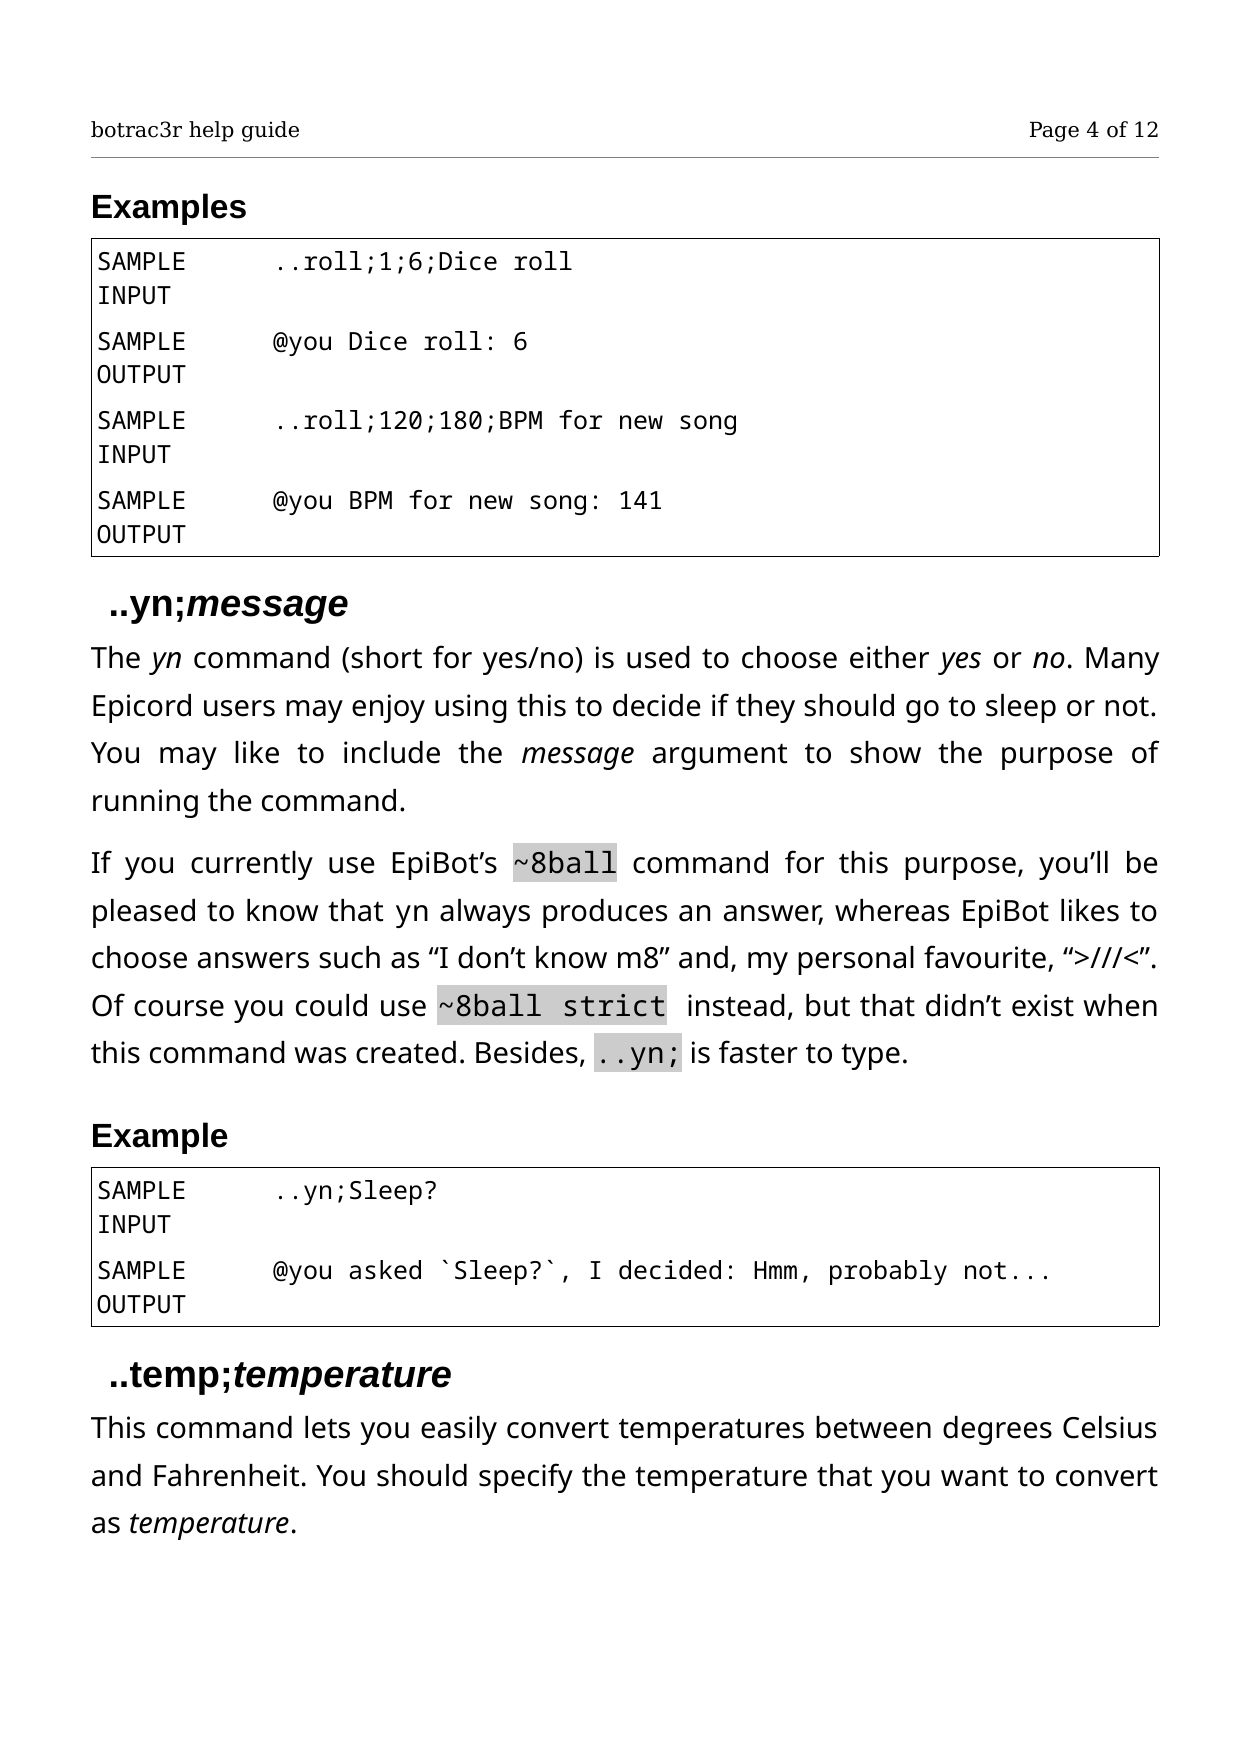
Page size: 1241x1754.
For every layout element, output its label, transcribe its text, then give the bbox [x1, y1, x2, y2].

table_cell SAMPLE INPUT [92, 397, 267, 477]
subtitle ..yn;message [108, 581, 1159, 625]
table_header ..roll;1;6;Dice roll [267, 239, 1159, 317]
table_header ..yn;Sleep? [267, 1168, 1159, 1247]
subtitle Examples [91, 187, 1159, 225]
table_cell SAMPLE OUTPUT [92, 1247, 267, 1326]
table_cell @you asked `Sleep?`, I decided: Hmm, probably not... [267, 1247, 1159, 1326]
table_header SAMPLE INPUT [92, 1168, 267, 1247]
table_cell ..roll;120;180;BPM for new song [267, 397, 1159, 477]
text The yn command (short for yes/no) is used to choose either yes or no. Many Epicord users may enjoy using this to decide if they should go to sleep or not. You may like to include the message argument to show the purpose of running the command. [91, 637, 1159, 820]
subtitle Example [91, 1116, 1159, 1154]
table_cell @you Dice roll: 6 [267, 318, 1159, 397]
table_cell SAMPLE OUTPUT [92, 318, 267, 397]
text If you currently use EpiBot’s ~8ball command for this purpose, you’ll be pleased to know that yn always produces an answer, whereas EpiBot likes to choose answers such as “I don’t know m8” and, my personal favourite, “>///<”. Of course you could use ~8ball strict instead, but that didn’t exist when this command was created. Besides, ..yn; is faster to type. [91, 842, 1159, 1072]
subtitle ..temp;temperature [108, 1351, 1159, 1395]
table_cell SAMPLE OUTPUT [92, 477, 267, 556]
table_cell @you BPM for new song: 141 [267, 477, 1159, 556]
table_header SAMPLE INPUT [92, 239, 267, 317]
text This command lets you easily convert temperatures between degrees Celsius and Fahrenheit. You should specify the temperature that you want to convert as temperature. [91, 1407, 1159, 1542]
